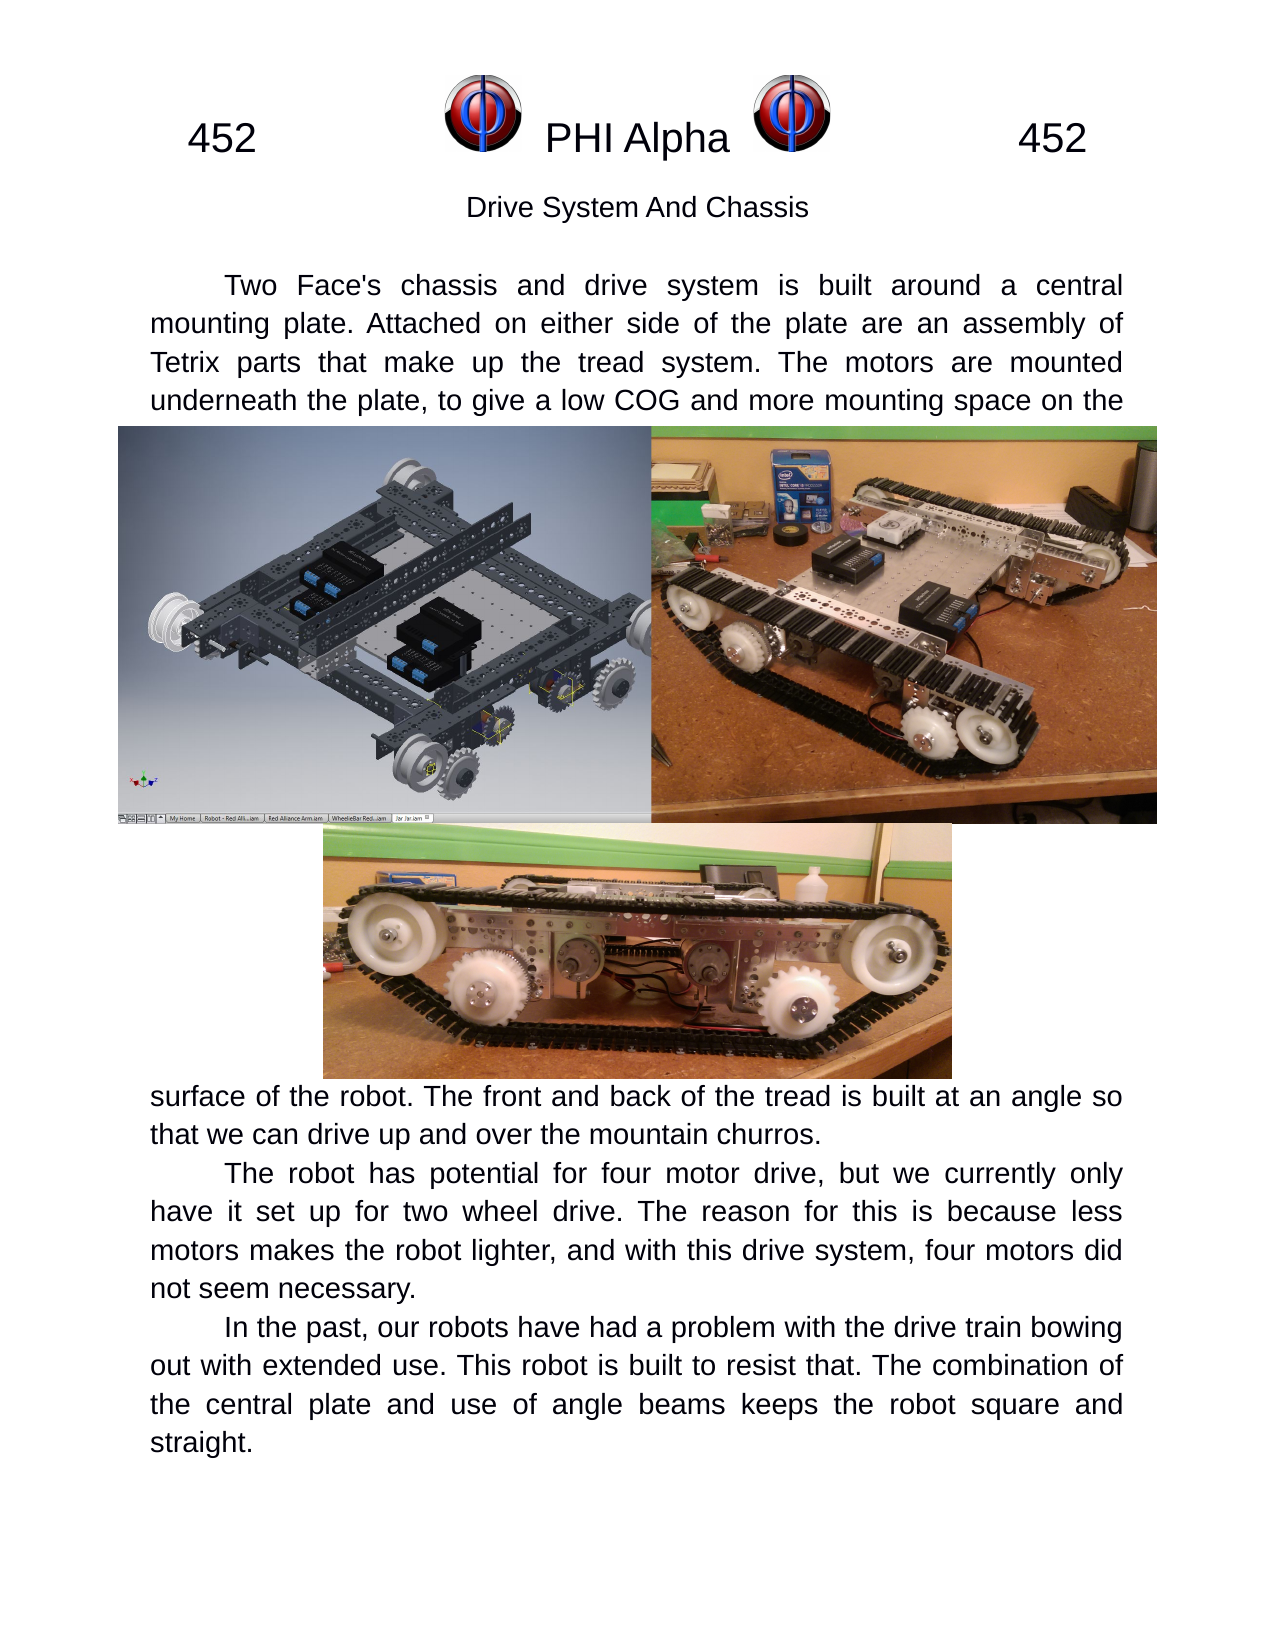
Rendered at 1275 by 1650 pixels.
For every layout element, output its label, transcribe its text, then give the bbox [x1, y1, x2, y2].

text In the past, our robots have had a problem with the drive train bowing out with extended use. This robot is built to resist that. The combination of the central plate and use of angle beams keeps the robot square and straight. [150, 1310, 1125, 1459]
text surface of the robot. The front and back of the tread is built at an angle so that we can drive up and over the mountain churros. [150, 824, 1125, 1151]
picture [753, 75, 831, 152]
text Drive System And Chassis [150, 190, 1125, 224]
text The robot has potential for four motor drive, but we currently only have it set up for two wheel drive. The reason for this is because less motors makes the robot lighter, and with this drive system, four motors did not seem necessary. [150, 1156, 1125, 1305]
picture [444, 75, 522, 152]
picture [118, 426, 1157, 1079]
text Two Face's chassis and drive system is built around a central mounting plate. Attached on either side of the plate are an assembly of Tetrix parts that make up the tread system. The motors are mounted underneath the plate, to give a low COG and more mounting space on the [150, 267, 1125, 426]
